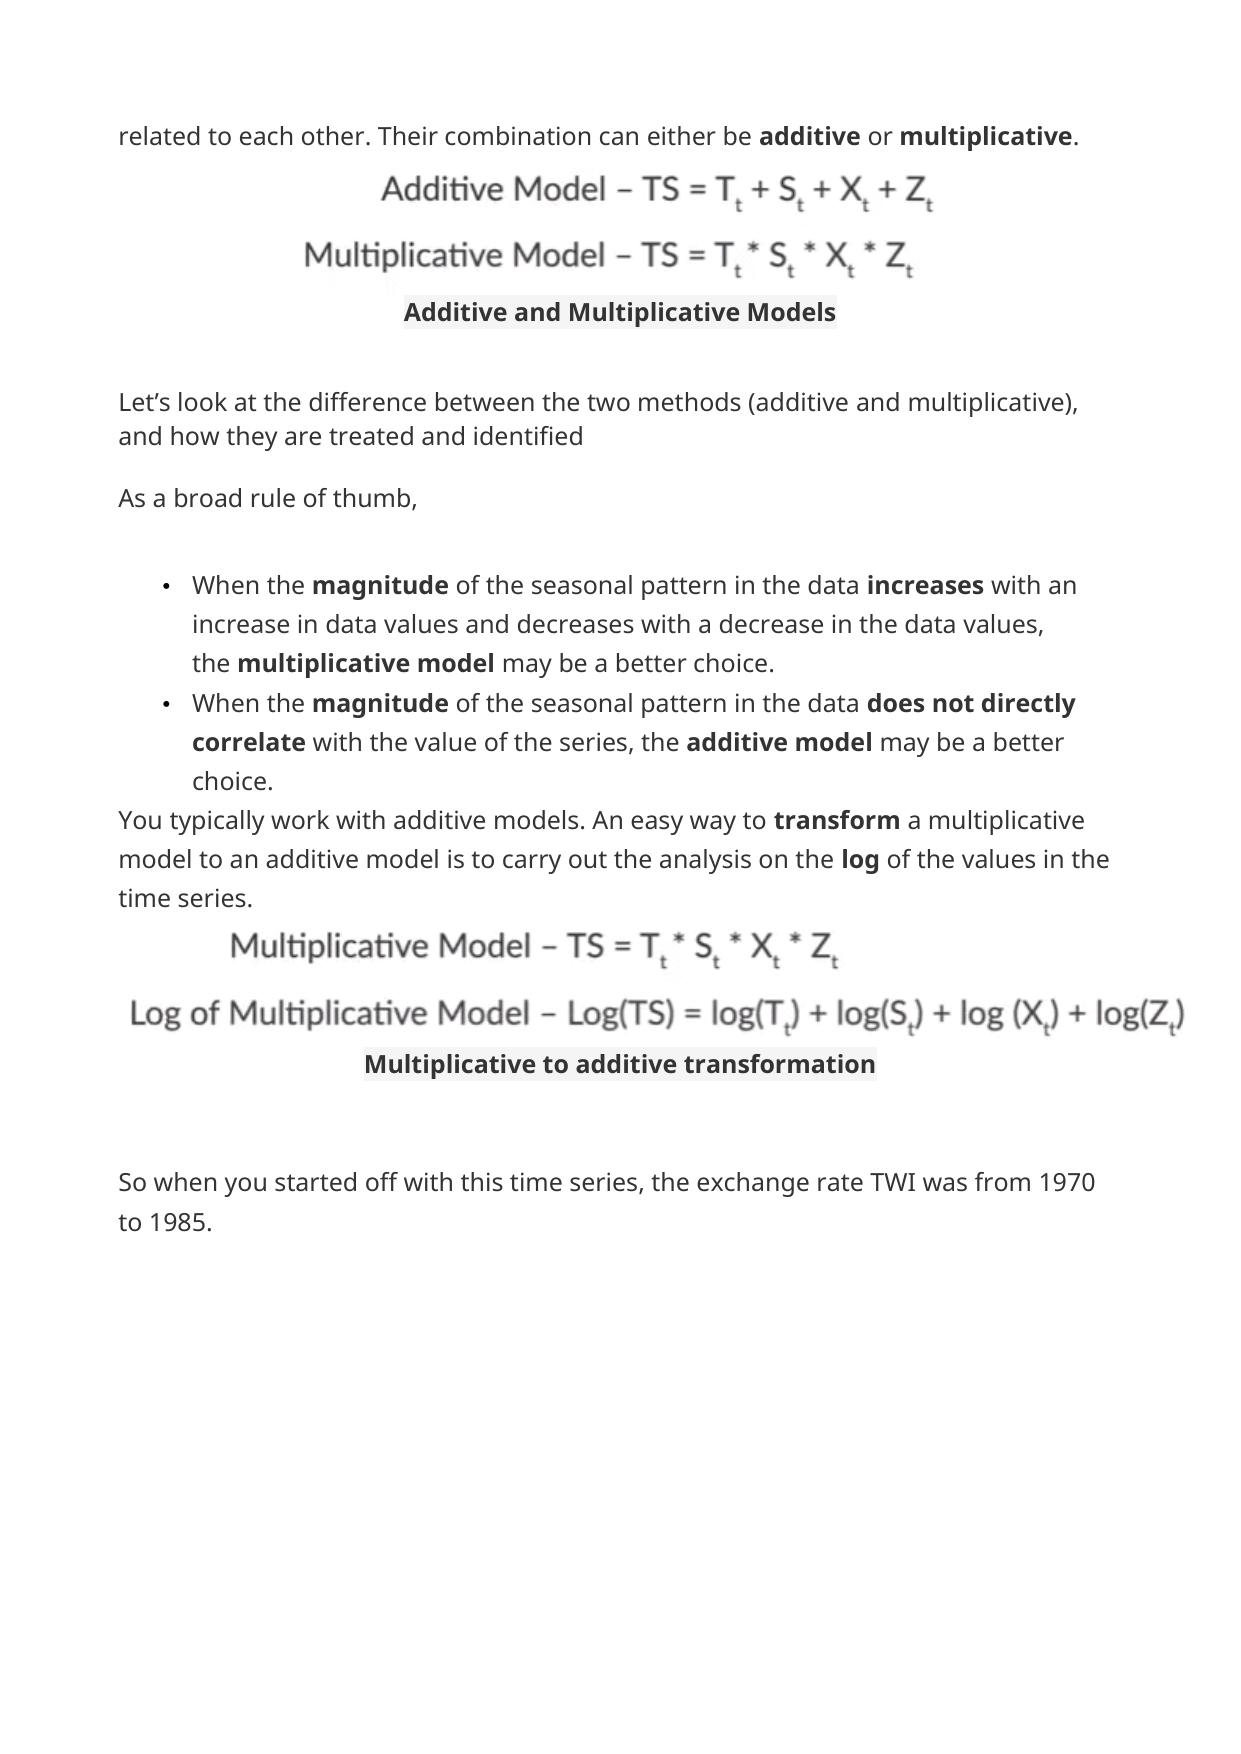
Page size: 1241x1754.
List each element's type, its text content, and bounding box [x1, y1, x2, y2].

text You typically work with additive models. An easy way to transform a multiplicative model to an additive model is to carry out the analysis on the log of the values in the time series. [118, 803, 1122, 915]
text Additive and Multiplicative Models [118, 295, 1122, 329]
text As a broad rule of thumb, [118, 481, 1122, 515]
list When the magnitude of the seasonal pattern in the data increases with an increase in data values and decreases with a decrease in the data values, the multiplicative model may be a better choice. [162, 568, 1122, 680]
text Let’s look at the difference between the two methods (additive and multiplicative), and how they are treated and identified [118, 385, 1122, 453]
text Multiplicative to additive transformation [118, 1047, 1122, 1081]
text So when you started off with this time series, the exchange rate TWI was from 1970 to 1985. [118, 1165, 1122, 1238]
list When the magnitude of the seasonal pattern in the data does not directly correlate with the value of the series, the additive model may be a better choice. [162, 685, 1122, 798]
text related to each other. Their combination can either be additive or multiplicative. [118, 118, 1122, 152]
